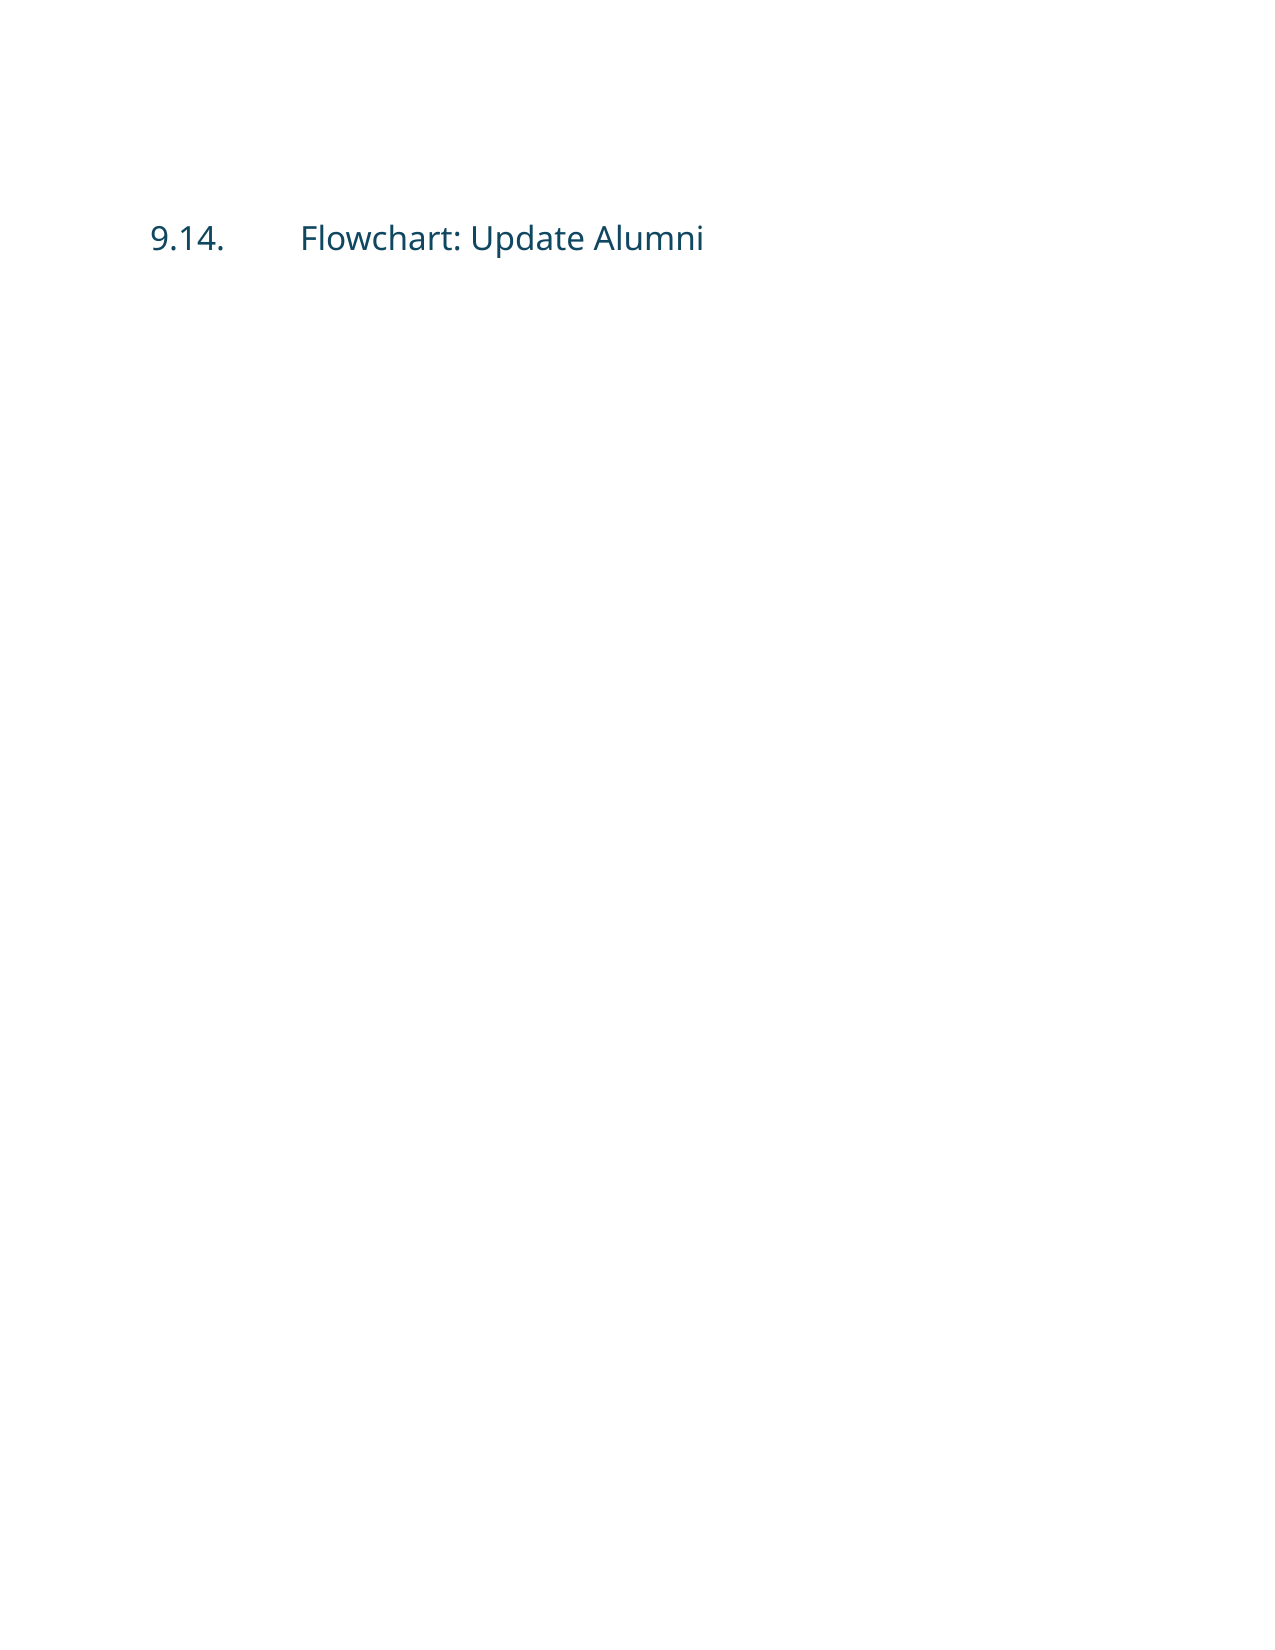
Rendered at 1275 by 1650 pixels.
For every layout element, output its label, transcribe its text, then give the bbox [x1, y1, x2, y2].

subtitle Flowchart: Update Alumni [150, 215, 1125, 260]
